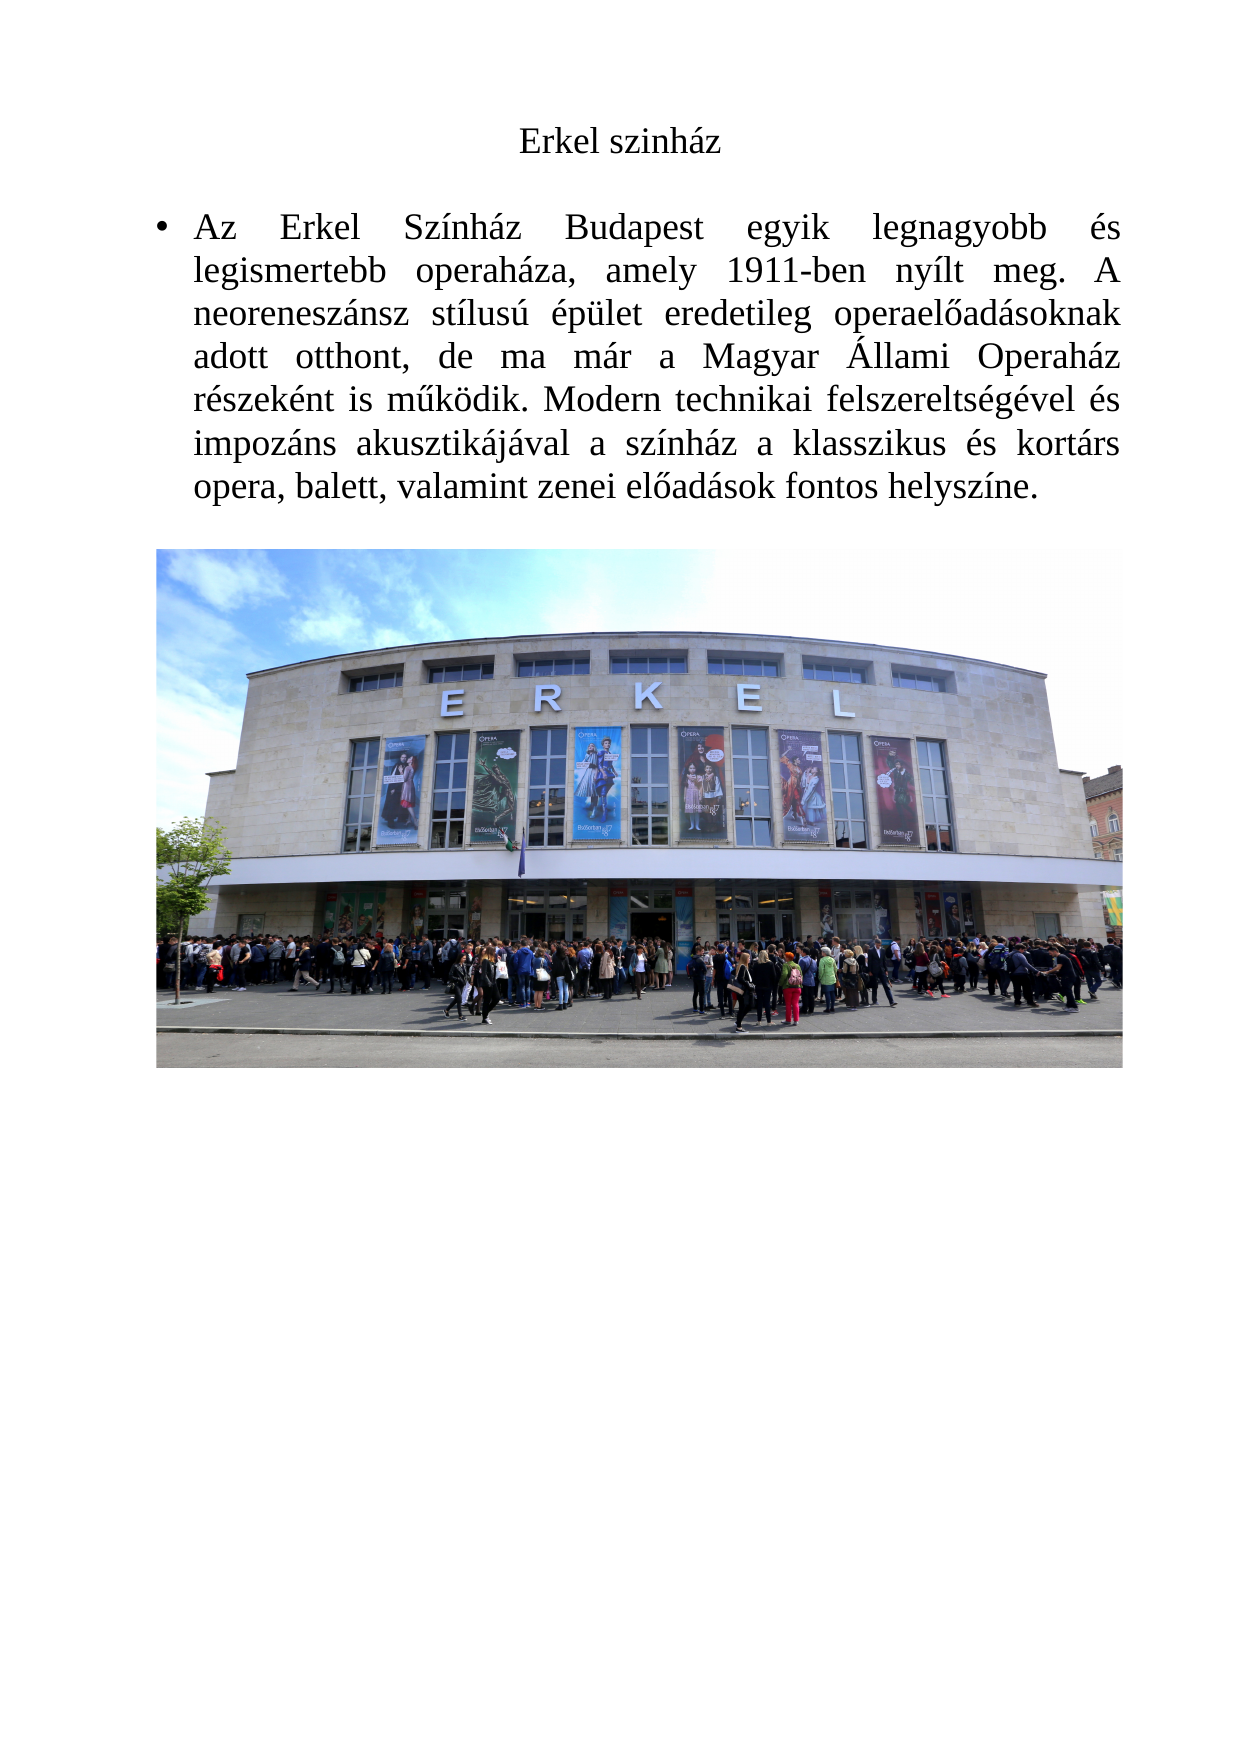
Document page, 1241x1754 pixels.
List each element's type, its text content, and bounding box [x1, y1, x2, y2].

text Erkel szinház [118, 118, 1122, 161]
picture [156, 549, 1123, 1068]
list Az Erkel Színház Budapest egyik legnagyobb és legismertebb operaháza, amely 1911-ben nyílt meg. A neoreneszánsz stílusú épület eredetileg operaelőadásoknak adott otthont, de ma már a Magyar Állami Operaház részeként is működik. Modern technikai felszereltségével és impozáns akusztikájával a színház a klasszikus és kortárs opera, balett, valamint zenei előadások fontos helyszíne. [156, 204, 1122, 549]
